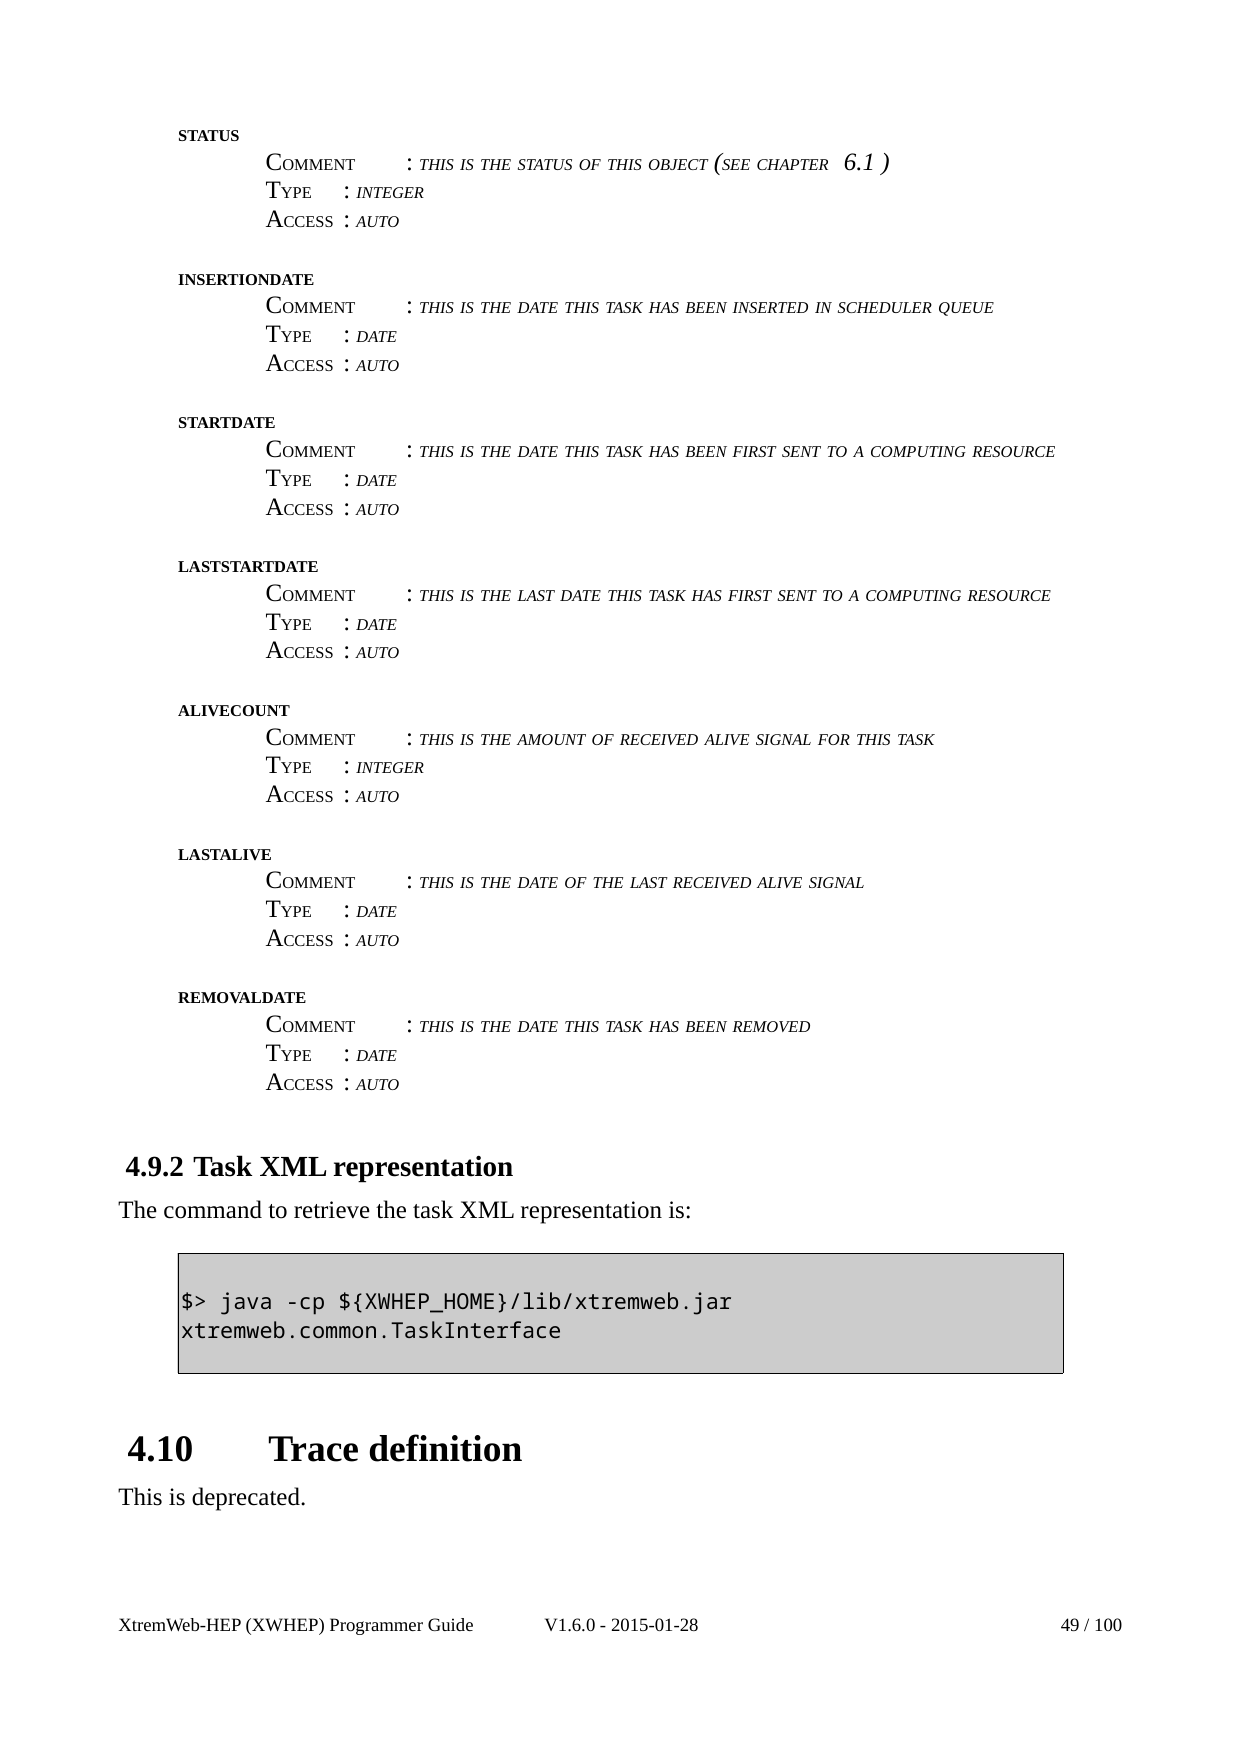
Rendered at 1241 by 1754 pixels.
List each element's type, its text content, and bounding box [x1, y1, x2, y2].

text Comment : this is the amount of received alive signal for this task [265, 722, 1122, 751]
text This is deprecated. [118, 1482, 1122, 1511]
text Type : integer [265, 751, 1122, 779]
text $> java -cp ${XWHEP_HOME}/lib/xtremweb.jar xtremweb.common.TaskInterface [179, 1283, 1063, 1342]
text Access : auto [265, 348, 1122, 377]
text removaldate [178, 981, 1122, 1009]
text Type : date [265, 463, 1122, 492]
text Type : date [265, 1038, 1122, 1067]
text Comment : this is the date this task has been removed [265, 1009, 1122, 1038]
text Comment : this is the date this task has been first sent to a computing resource [265, 434, 1122, 463]
text Type : integer [265, 176, 1122, 204]
text Comment : this is the status of this object (see chapter 6.1) [265, 147, 1122, 176]
text Access : auto [265, 492, 1122, 521]
text laststartdate [178, 549, 1122, 578]
text insertiondate [178, 262, 1122, 291]
text Access : auto [265, 204, 1122, 233]
subtitle Task XML representation [118, 1149, 1122, 1183]
text alivecount [178, 693, 1122, 722]
text Access : auto [265, 1067, 1122, 1096]
text status [178, 118, 1122, 147]
text Comment : this is the date of the last received alive signal [265, 866, 1122, 894]
text lastalive [178, 837, 1122, 866]
text Type : date [265, 894, 1122, 923]
text Comment : this is the last date this task has first sent to a computing resource [265, 578, 1122, 607]
subtitle Trace definition [118, 1427, 1122, 1470]
text Access : auto [265, 923, 1122, 952]
text Type : date [265, 319, 1122, 348]
text The command to retrieve the task XML representation is: [118, 1195, 1122, 1224]
text Comment : this is the date this task has been inserted in scheduler queue [265, 291, 1122, 319]
text Type : date [265, 607, 1122, 636]
text Access : auto [265, 636, 1122, 664]
text startdate [178, 406, 1122, 434]
text Access : auto [265, 779, 1122, 808]
